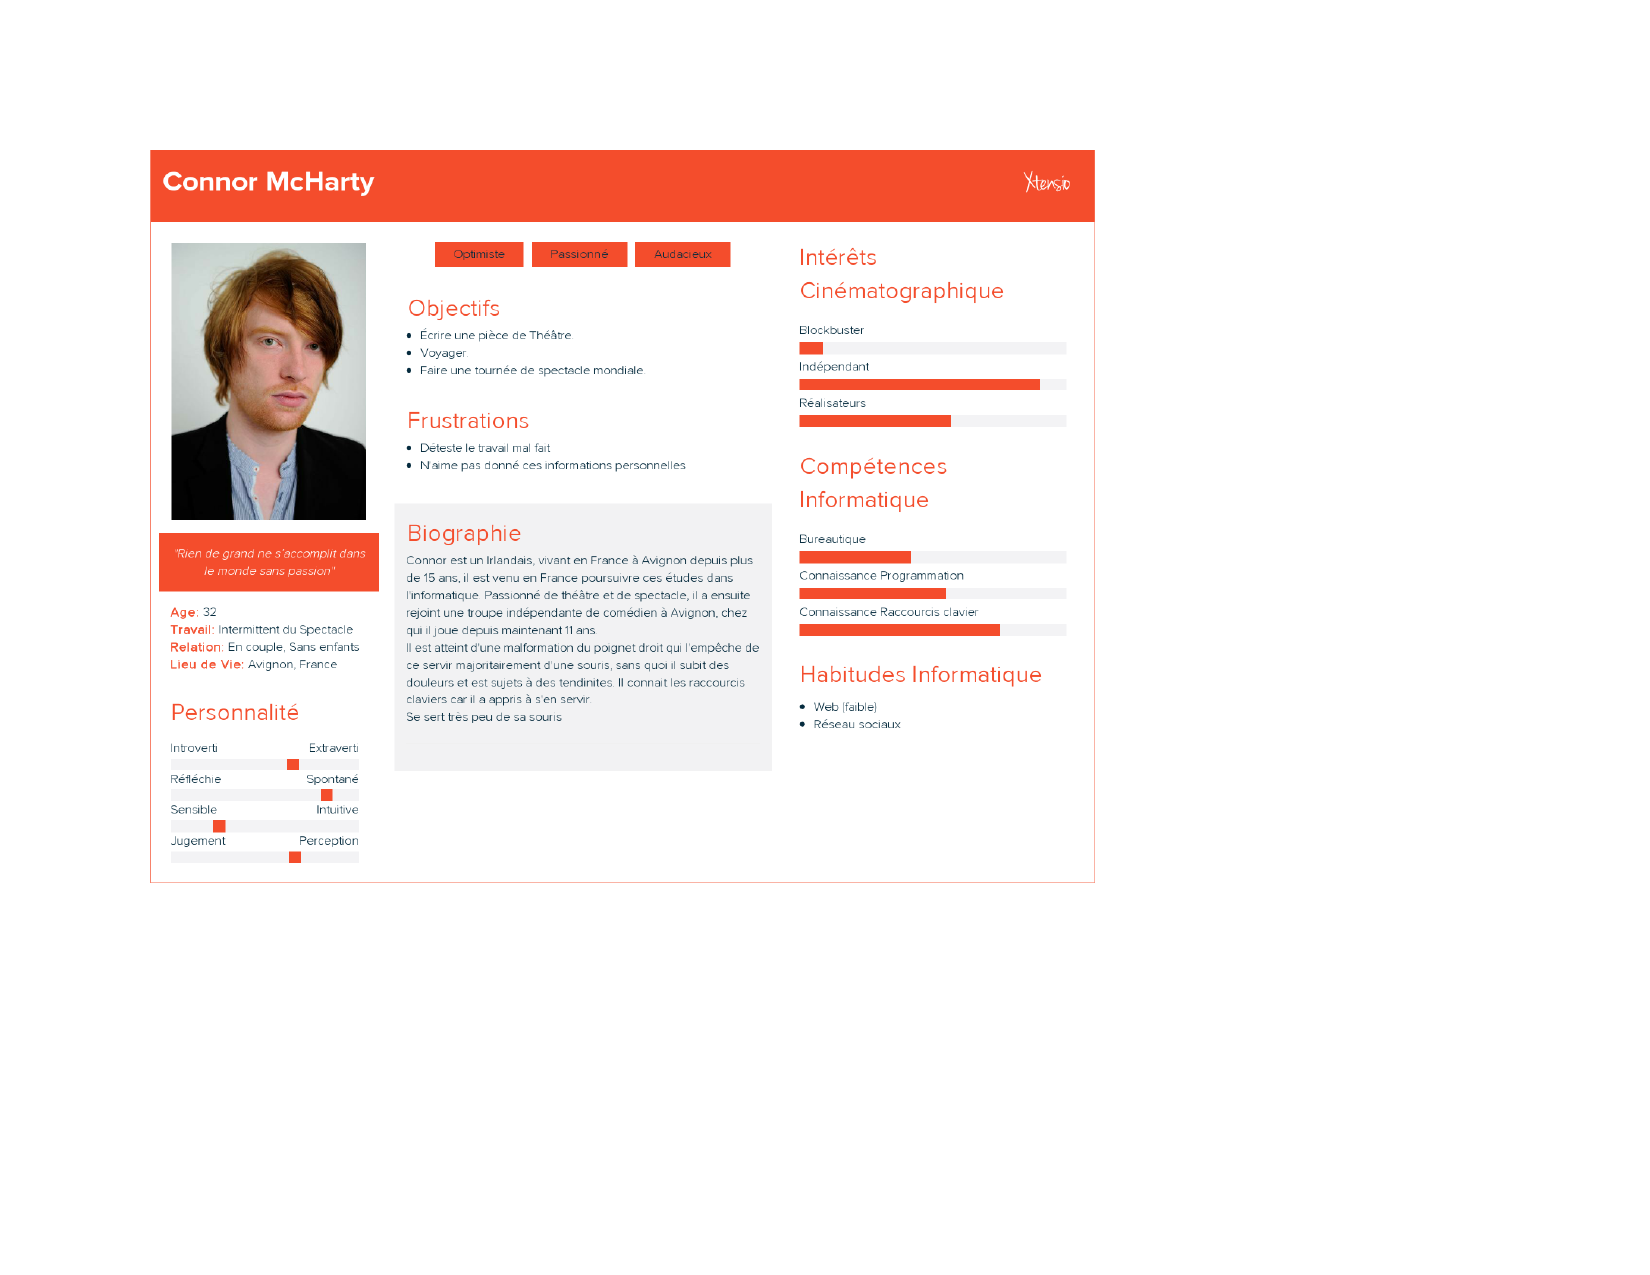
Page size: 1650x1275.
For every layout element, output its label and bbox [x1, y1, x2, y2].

picture [150, 150, 1095, 883]
